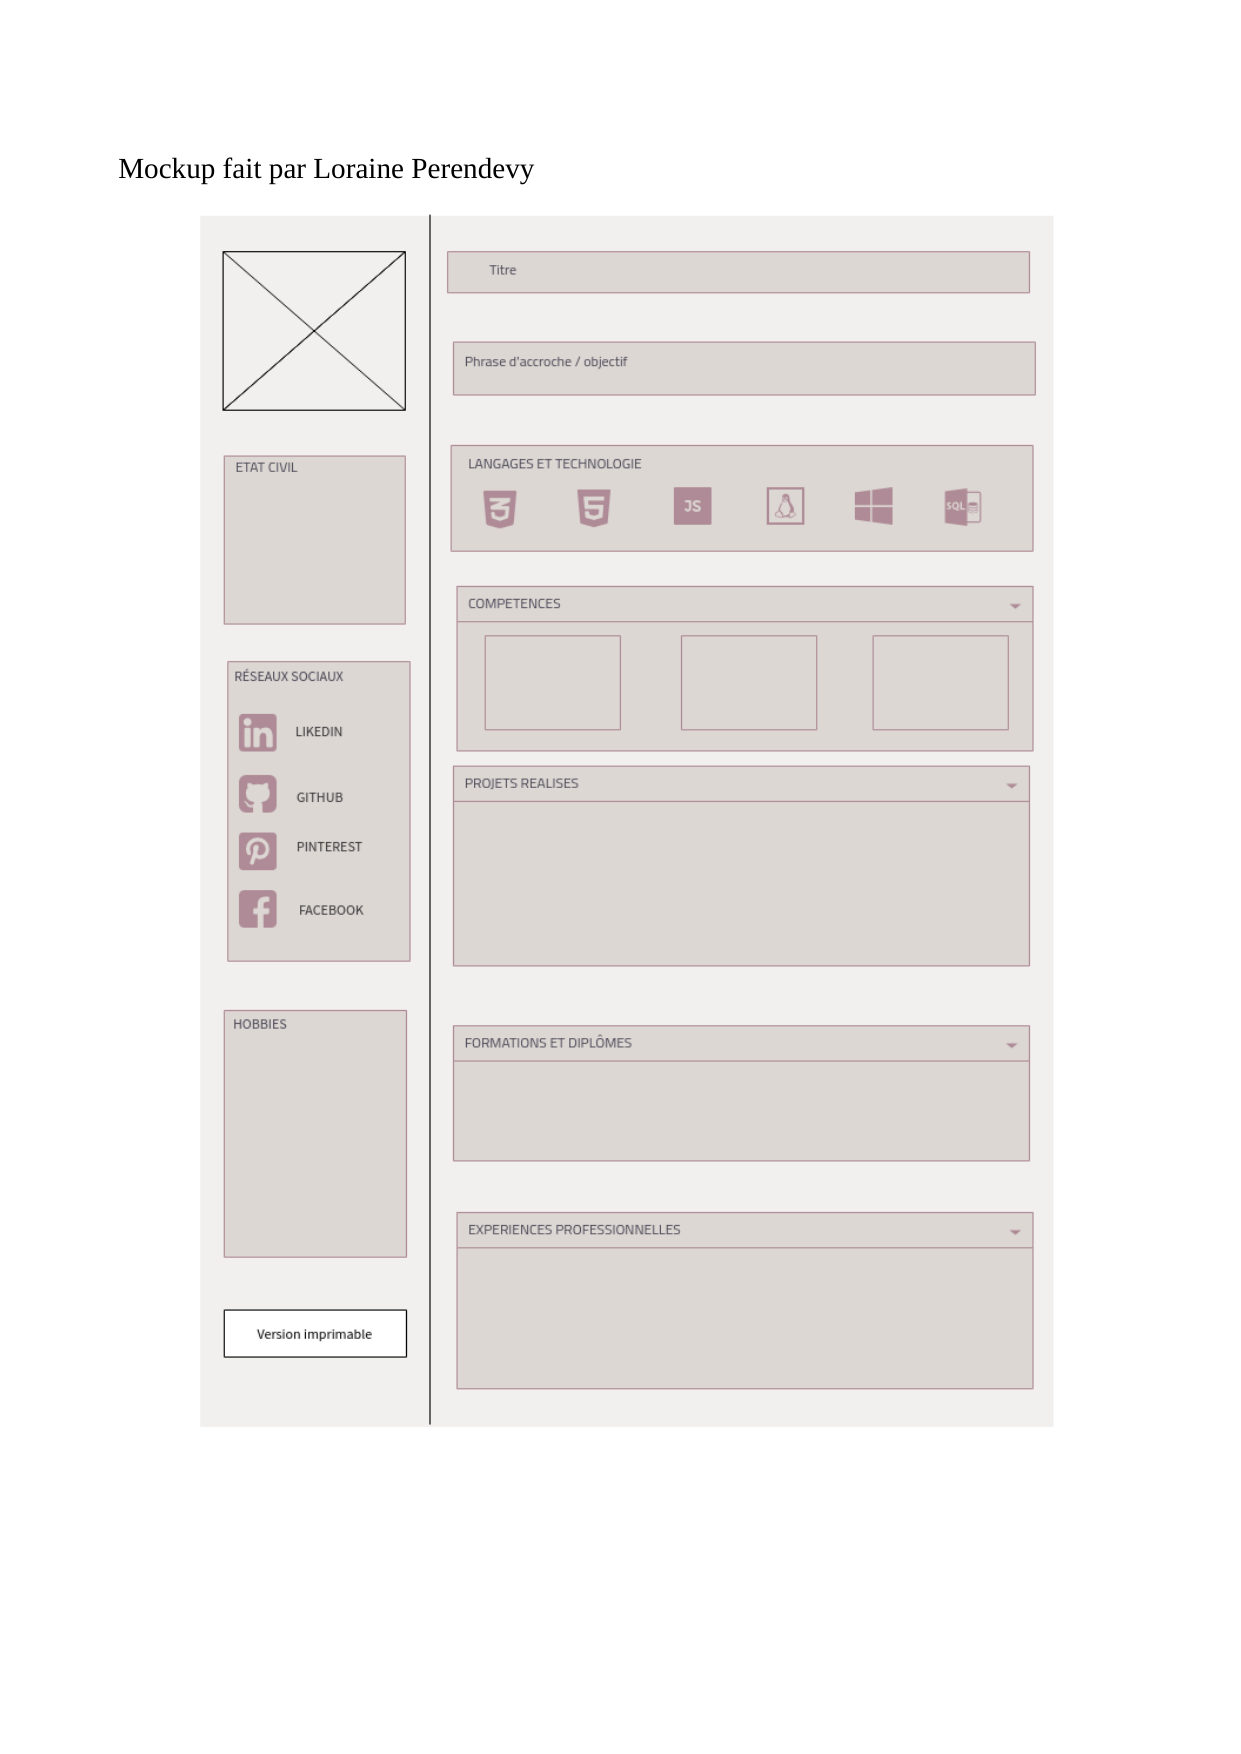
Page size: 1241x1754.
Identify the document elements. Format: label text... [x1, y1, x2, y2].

picture [118, 203, 1123, 1568]
text Mockup fait par Loraine Perendevy [118, 152, 1122, 185]
